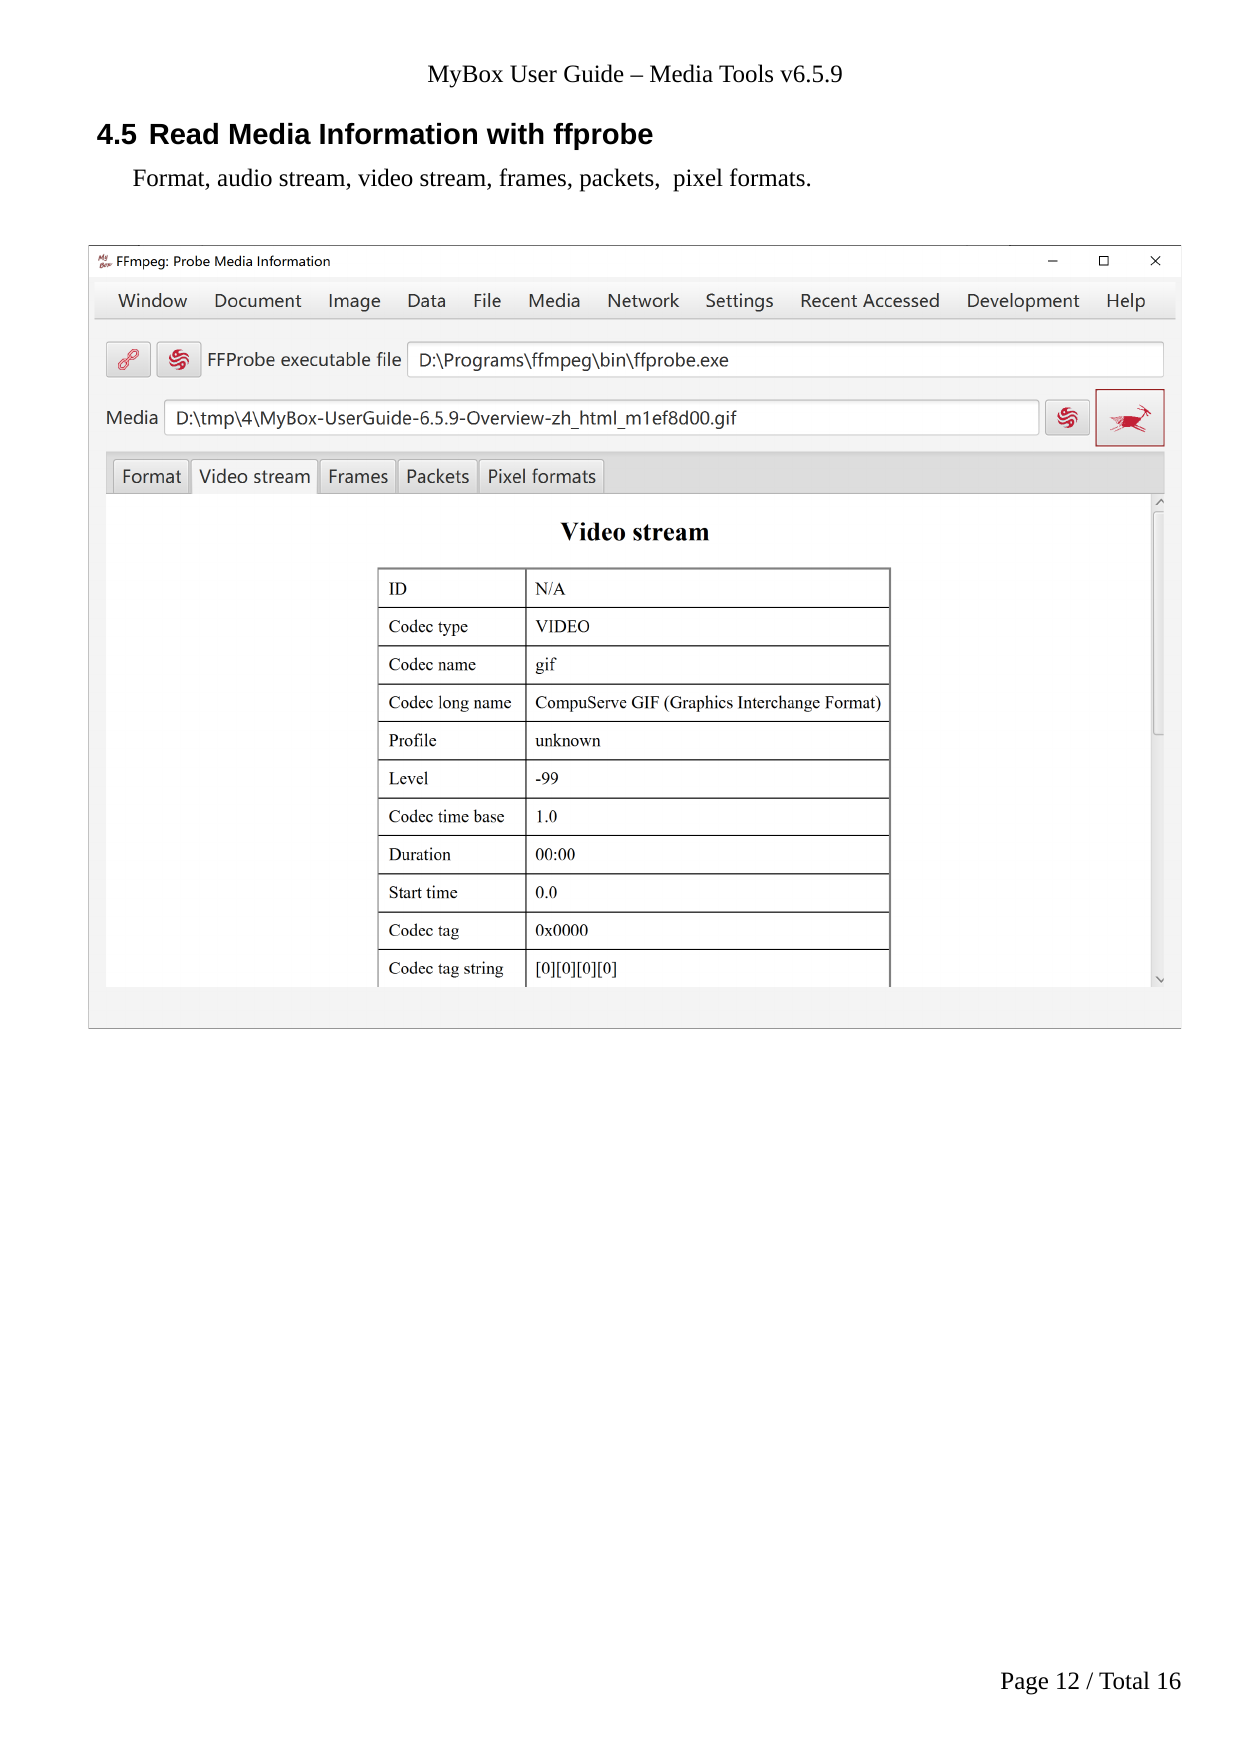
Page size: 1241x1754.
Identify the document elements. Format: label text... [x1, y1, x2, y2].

text Format, audio stream, video stream, frames, packets, pixel formats. [88, 163, 1181, 192]
picture [88, 245, 1182, 1029]
subtitle Read Media Information with ffprobe [88, 117, 1181, 151]
